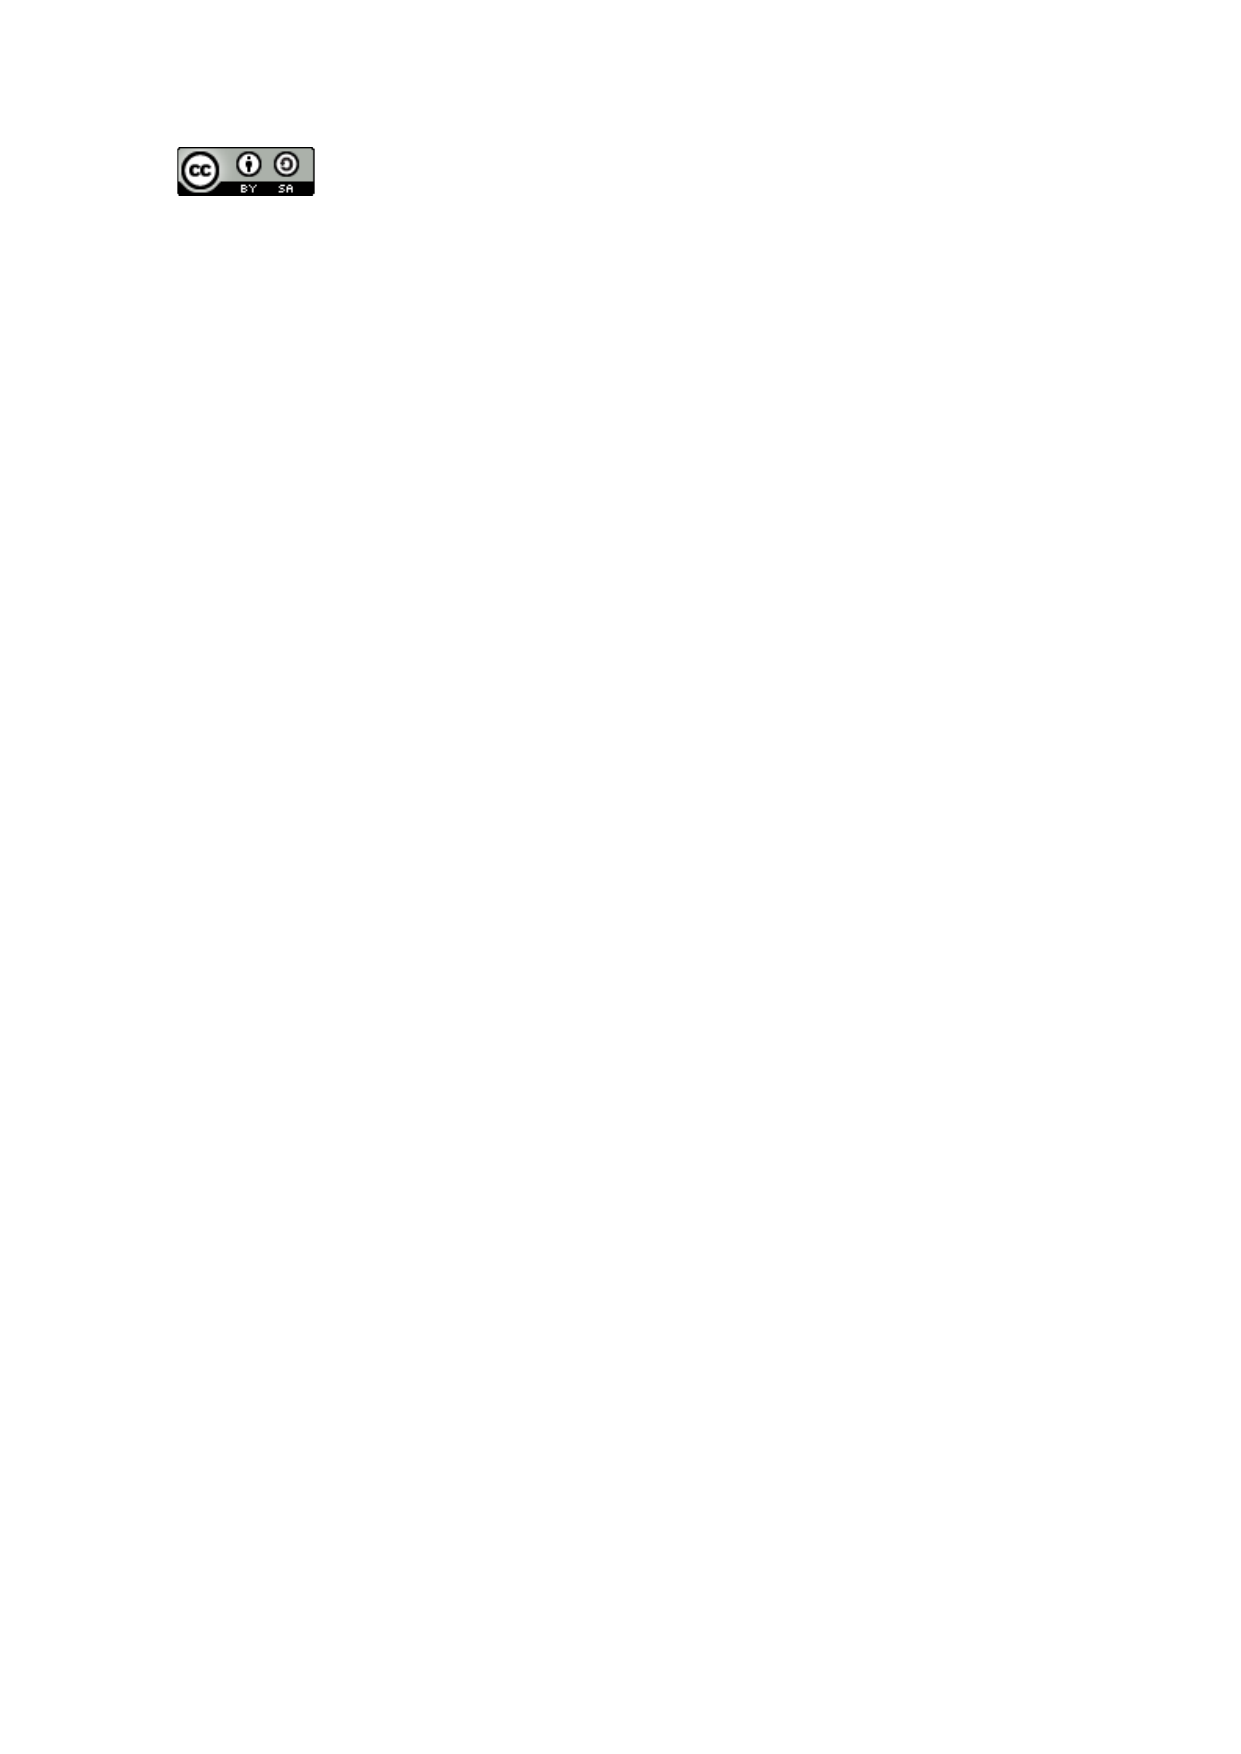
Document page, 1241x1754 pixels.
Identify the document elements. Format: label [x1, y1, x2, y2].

picture [177, 147, 315, 196]
